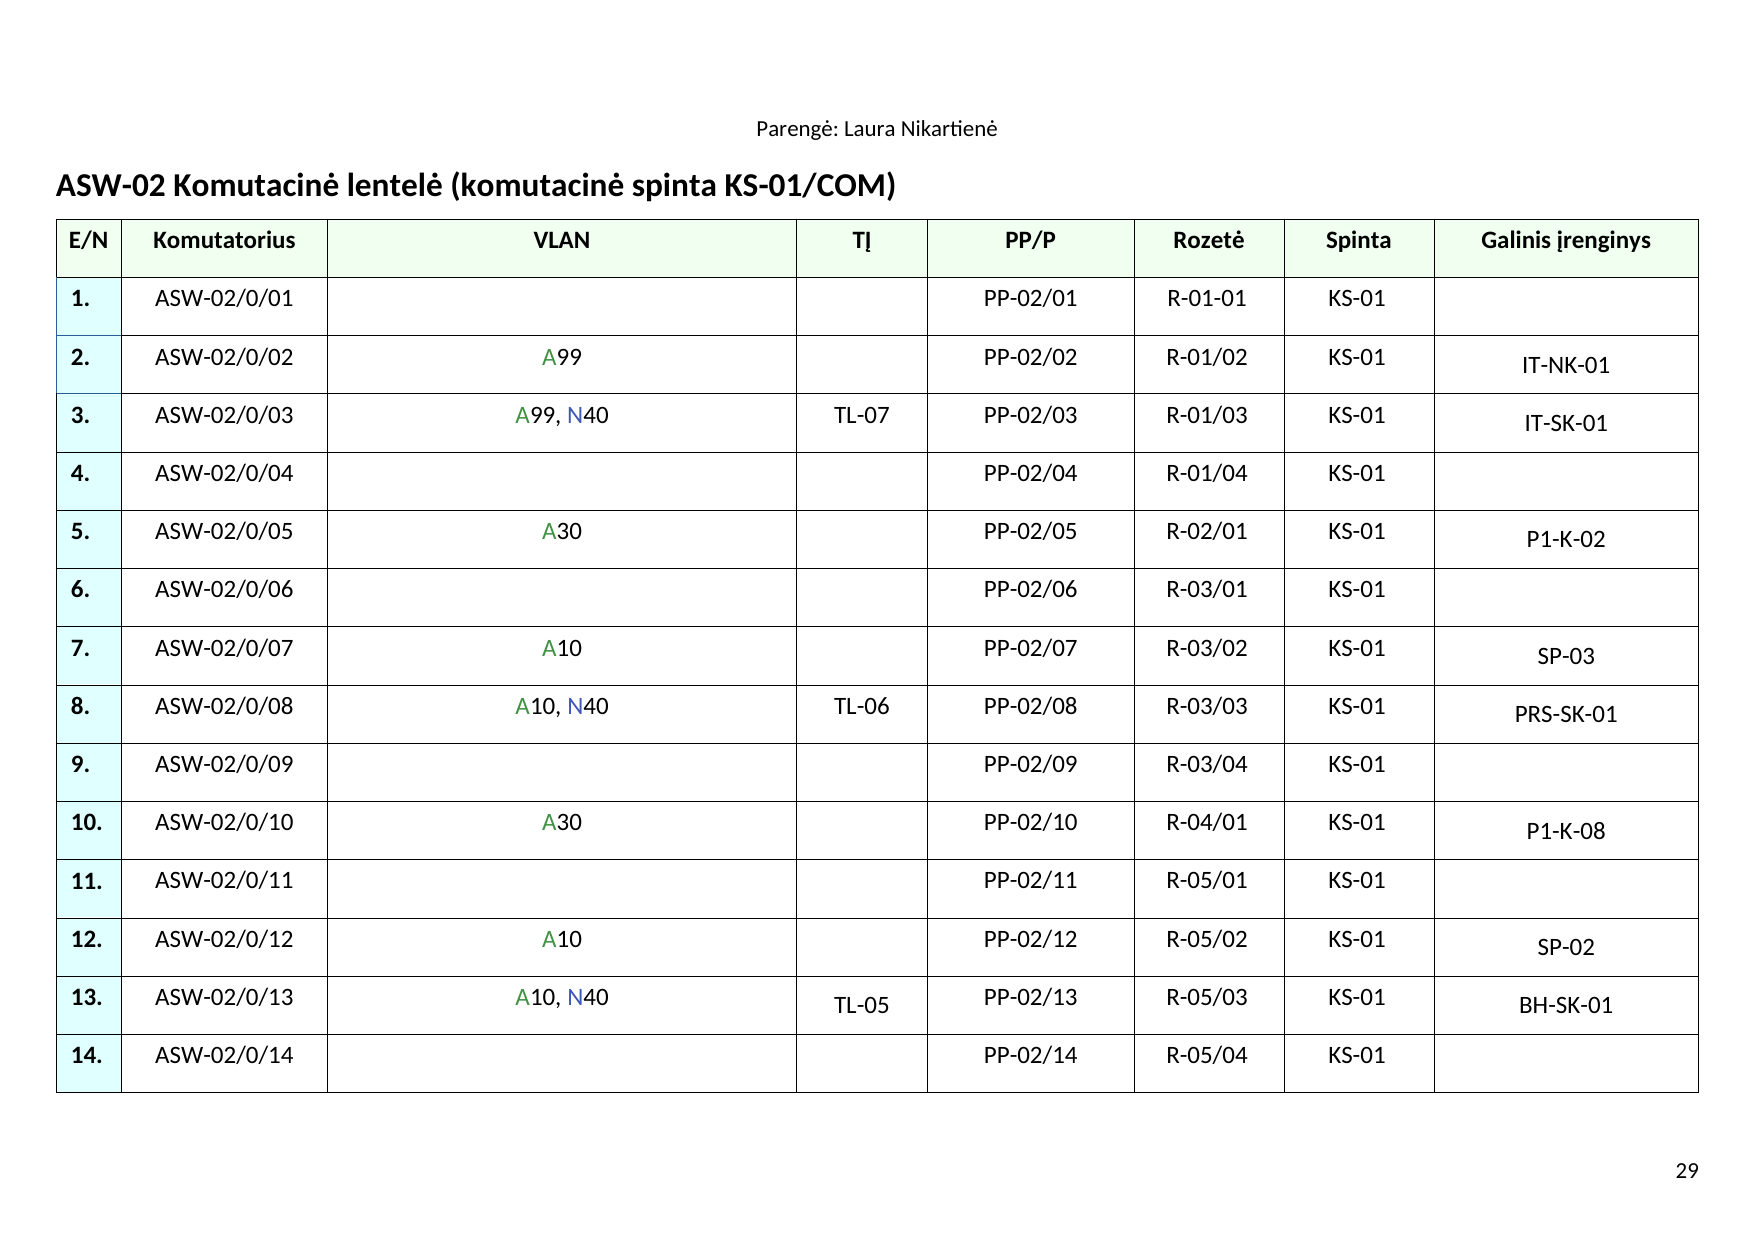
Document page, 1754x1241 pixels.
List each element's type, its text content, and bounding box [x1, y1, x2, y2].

table_cell [57, 569, 121, 626]
table_cell TL-05 [797, 977, 927, 1034]
table_cell [57, 336, 121, 393]
table_cell [57, 278, 121, 335]
table_cell [1435, 860, 1698, 917]
table_cell [1435, 569, 1698, 626]
table_cell KS-01 [1285, 511, 1434, 568]
table_cell PP-02/09 [928, 744, 1134, 801]
list ASW-02 Komutacinė lentelė (komutacinė spinta KS-01/COM) [56, 172, 1695, 202]
table_cell R-03/03 [1135, 686, 1284, 743]
table_cell [328, 744, 796, 801]
table_header Rozetė [1135, 220, 1284, 277]
table_cell KS-01 [1285, 394, 1434, 452]
table_cell [1435, 453, 1698, 510]
table_header TĮ [797, 220, 927, 277]
table_cell KS-01 [1285, 1035, 1434, 1092]
table_cell [57, 453, 121, 510]
table_cell [797, 278, 927, 335]
table_cell [797, 627, 927, 684]
table_cell TL-07 [797, 394, 927, 452]
table_cell [57, 394, 121, 452]
table_cell A10 [328, 919, 796, 976]
table_cell A99 [328, 336, 796, 393]
table_header PP/P [928, 220, 1134, 277]
table_cell R-03/01 [1135, 569, 1284, 626]
table_cell ASW-02/0/07 [122, 627, 327, 684]
table_cell KS-01 [1285, 977, 1434, 1034]
table_cell PP-02/08 [928, 686, 1134, 743]
table_cell P1-K-08 [1435, 802, 1698, 859]
table_cell [57, 511, 121, 568]
table_cell PRS-SK-01 [1435, 686, 1698, 743]
table_cell R-05/02 [1135, 919, 1284, 976]
table_cell R-05/03 [1135, 977, 1284, 1034]
table_cell A30 [328, 511, 796, 568]
table_cell [797, 453, 927, 510]
table_cell [797, 336, 927, 393]
table_cell IT-NK-01 [1435, 336, 1698, 393]
table_header E/N [57, 220, 121, 277]
table_cell A10, N40 [328, 977, 796, 1034]
table_cell [797, 569, 927, 626]
table_cell [797, 802, 927, 859]
table_cell ASW-02/0/01 [122, 278, 327, 335]
table_cell R-01/02 [1135, 336, 1284, 393]
table_cell A10 [328, 627, 796, 684]
table_cell PP-02/12 [928, 919, 1134, 976]
table_cell [797, 511, 927, 568]
table_cell [1435, 744, 1698, 801]
table_cell KS-01 [1285, 453, 1434, 510]
table_cell ASW-02/0/11 [122, 860, 327, 917]
table_cell PP-02/05 [928, 511, 1134, 568]
table_cell ASW-02/0/14 [122, 1035, 327, 1092]
table_cell R-01-01 [1135, 278, 1284, 335]
table_cell ASW-02/0/05 [122, 511, 327, 568]
table_cell KS-01 [1285, 336, 1434, 393]
table_cell A10, N40 [328, 686, 796, 743]
table_cell KS-01 [1285, 686, 1434, 743]
table_cell R-02/01 [1135, 511, 1284, 568]
table_cell ASW-02/0/08 [122, 686, 327, 743]
table_cell [328, 453, 796, 510]
table_cell BH-SK-01 [1435, 977, 1698, 1034]
table_cell A30 [328, 802, 796, 859]
table_cell ASW-02/0/12 [122, 919, 327, 976]
table_cell [1435, 278, 1698, 335]
table_cell ASW-02/0/13 [122, 977, 327, 1034]
table_cell KS-01 [1285, 860, 1434, 917]
table_cell R-03/04 [1135, 744, 1284, 801]
table_cell PP-02/11 [928, 860, 1134, 917]
table_cell [57, 1035, 121, 1092]
table_cell [1435, 1035, 1698, 1092]
table_cell [328, 278, 796, 335]
table_cell [57, 919, 121, 976]
table_cell PP-02/03 [928, 394, 1134, 452]
table_header Spinta [1285, 220, 1434, 277]
table_cell [797, 744, 927, 801]
table_cell ASW-02/0/04 [122, 453, 327, 510]
table_cell TL-06 [797, 686, 927, 743]
table_cell PP-02/13 [928, 977, 1134, 1034]
table_cell PP-02/02 [928, 336, 1134, 393]
table_header VLAN [328, 220, 796, 277]
table_cell PP-02/10 [928, 802, 1134, 859]
table_cell KS-01 [1285, 627, 1434, 684]
table_cell SP-03 [1435, 627, 1698, 684]
table_cell ASW-02/0/02 [122, 336, 327, 393]
table_cell IT-SK-01 [1435, 394, 1698, 452]
table_cell [797, 860, 927, 917]
table_cell [57, 860, 121, 917]
table_cell [797, 1035, 927, 1092]
table_cell [57, 627, 121, 684]
table_cell P1-K-02 [1435, 511, 1698, 568]
table_cell KS-01 [1285, 802, 1434, 859]
table_cell [57, 744, 121, 801]
table_cell R-01/04 [1135, 453, 1284, 510]
table_cell KS-01 [1285, 278, 1434, 335]
table_cell [328, 1035, 796, 1092]
table_cell [328, 569, 796, 626]
table_cell R-01/03 [1135, 394, 1284, 452]
table_cell KS-01 [1285, 569, 1434, 626]
table_cell PP-02/07 [928, 627, 1134, 684]
table_cell [57, 686, 121, 743]
table_cell A99, N40 [328, 394, 796, 452]
table_header Galinis įrenginys [1435, 220, 1698, 277]
table_cell ASW-02/0/09 [122, 744, 327, 801]
table_cell PP-02/01 [928, 278, 1134, 335]
table_cell [57, 977, 121, 1034]
table_header Komutatorius [122, 220, 327, 277]
table_cell PP-02/04 [928, 453, 1134, 510]
table_cell KS-01 [1285, 919, 1434, 976]
table_cell R-05/04 [1135, 1035, 1284, 1092]
table_cell PP-02/14 [928, 1035, 1134, 1092]
table_cell [328, 860, 796, 917]
table_cell KS-01 [1285, 744, 1434, 801]
table_cell ASW-02/0/03 [122, 394, 327, 452]
table_cell R-04/01 [1135, 802, 1284, 859]
table_cell ASW-02/0/06 [122, 569, 327, 626]
table_cell ASW-02/0/10 [122, 802, 327, 859]
table_cell [57, 802, 121, 859]
table_cell R-05/01 [1135, 860, 1284, 917]
table_cell PP-02/06 [928, 569, 1134, 626]
table_cell SP-02 [1435, 919, 1698, 976]
table_cell [797, 919, 927, 976]
table_cell R-03/02 [1135, 627, 1284, 684]
